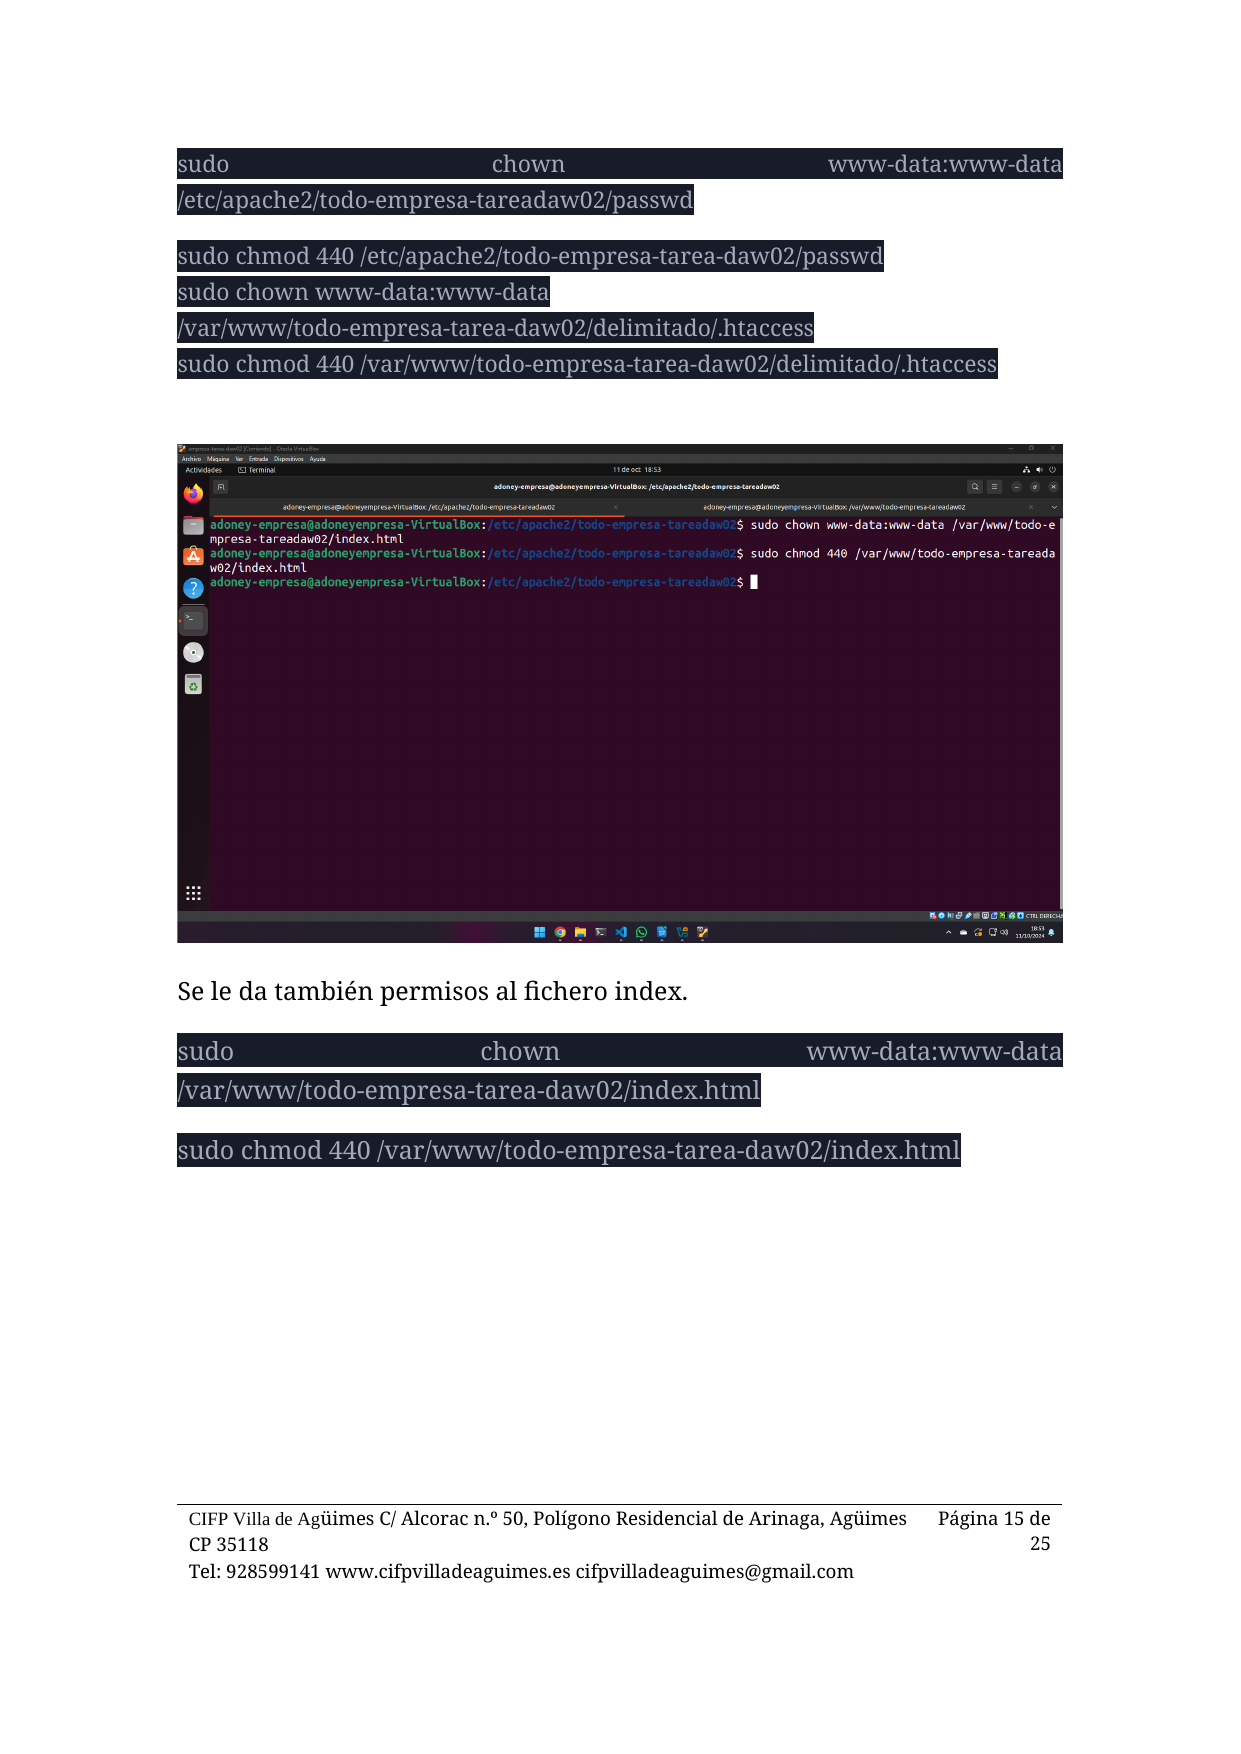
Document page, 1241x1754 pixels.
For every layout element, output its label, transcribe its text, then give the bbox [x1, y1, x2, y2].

text sudo chmod 440 /var/www/todo-empresa-tarea-daw02/index.html [177, 1132, 1063, 1167]
text sudo chmod 440 /etc/apache2/todo-empresa-tarea-daw02/passwd [177, 240, 1063, 272]
picture [177, 444, 1063, 943]
text sudo chown www-data:www-data /var/www/todo-empresa-tarea-daw02/delimitado/.htaccess [177, 276, 1063, 343]
text Se le da también permisos al fichero index. [177, 943, 1063, 1007]
text sudo chown www-data:www-data /var/www/todo-empresa-tarea-daw02/index.html [177, 1033, 1063, 1107]
text sudo chmod 440 /var/www/todo-empresa-tarea-daw02/delimitado/.htaccess [177, 348, 1063, 379]
text sudo chown www-data:www-data /etc/apache2/todo-empresa-tareadaw02/passwd [177, 148, 1063, 215]
